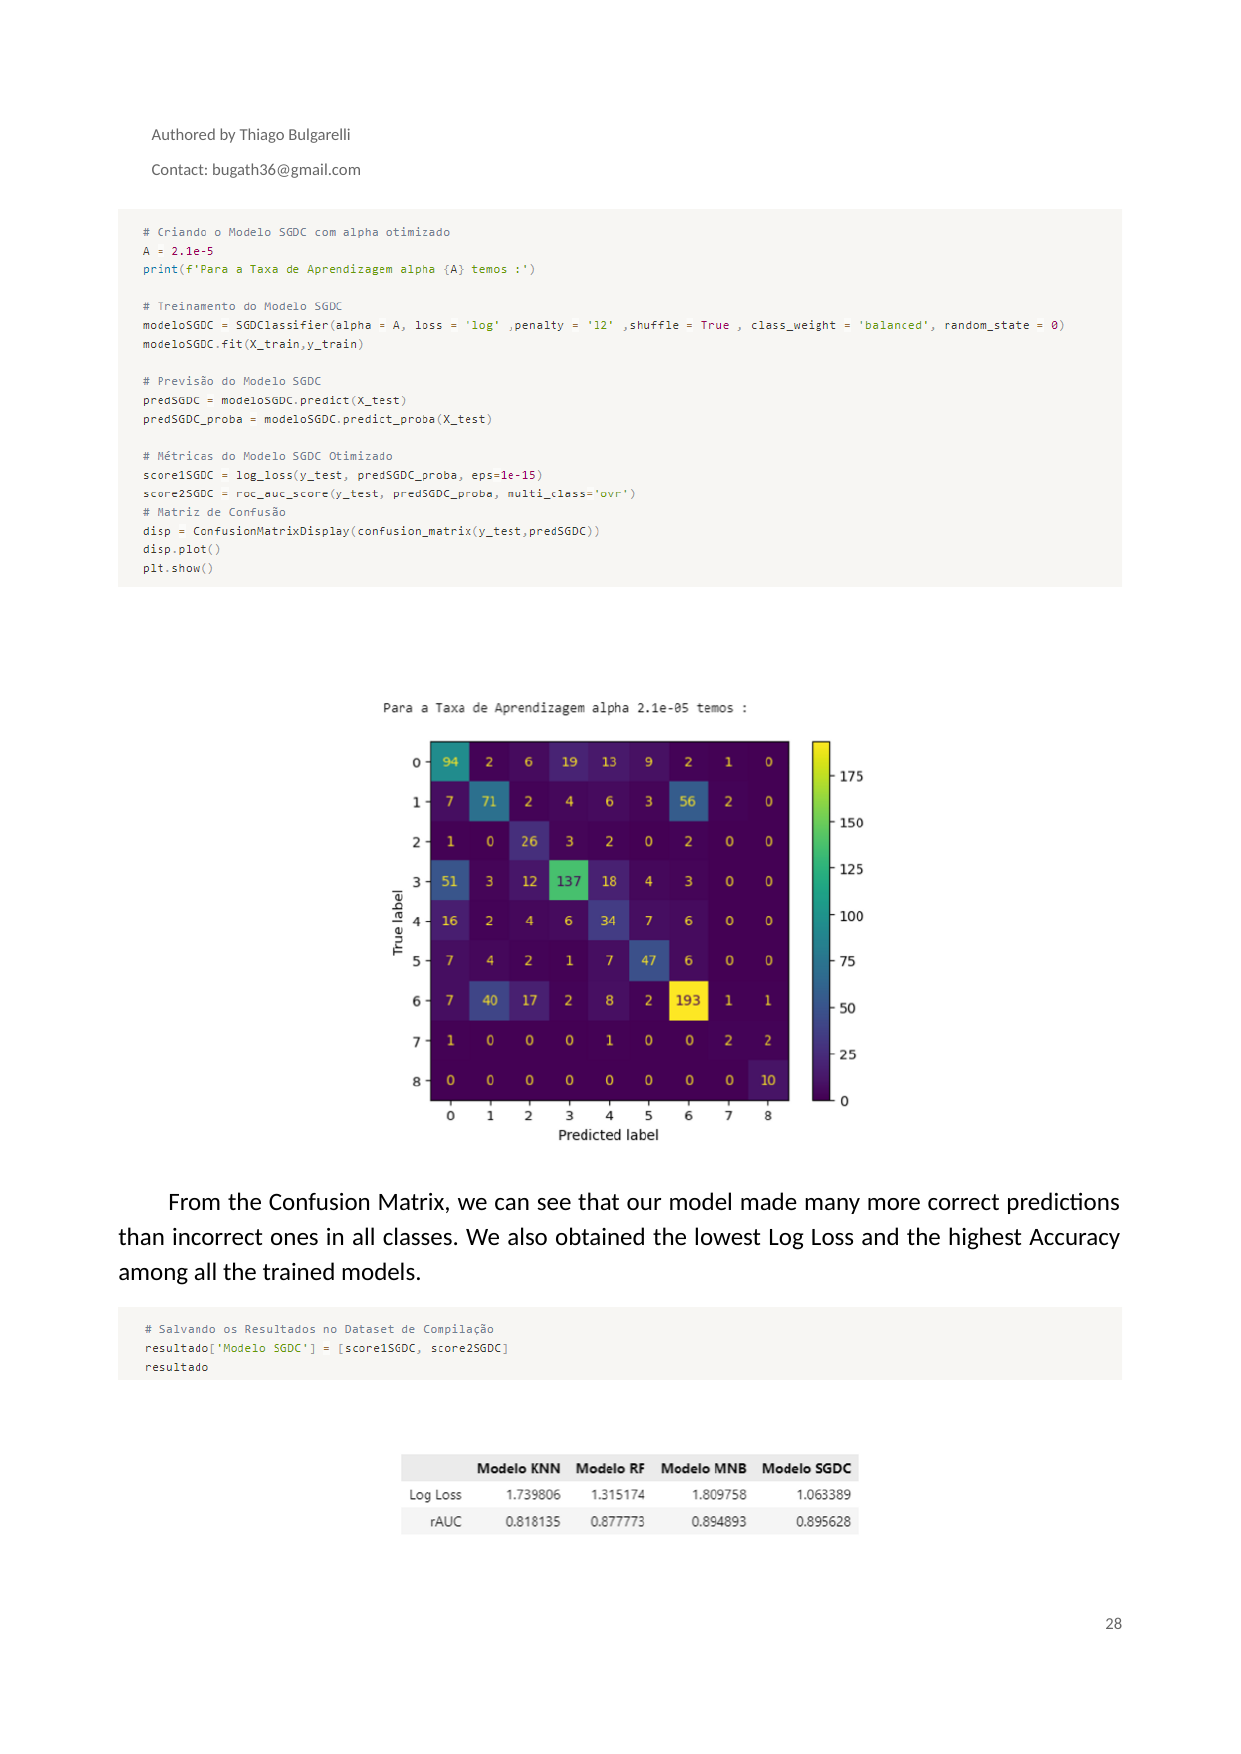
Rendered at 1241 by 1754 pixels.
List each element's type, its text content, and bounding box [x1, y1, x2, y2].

text From the Confusion Matrix, we can see that our model made many more correct predictions than incorrect ones in all classes. We also obtained the lowest Log Loss and the highest Accuracy among all the trained models. [118, 1186, 1122, 1287]
picture [371, 696, 883, 1151]
picture [118, 209, 1123, 587]
picture [118, 1307, 1123, 1380]
